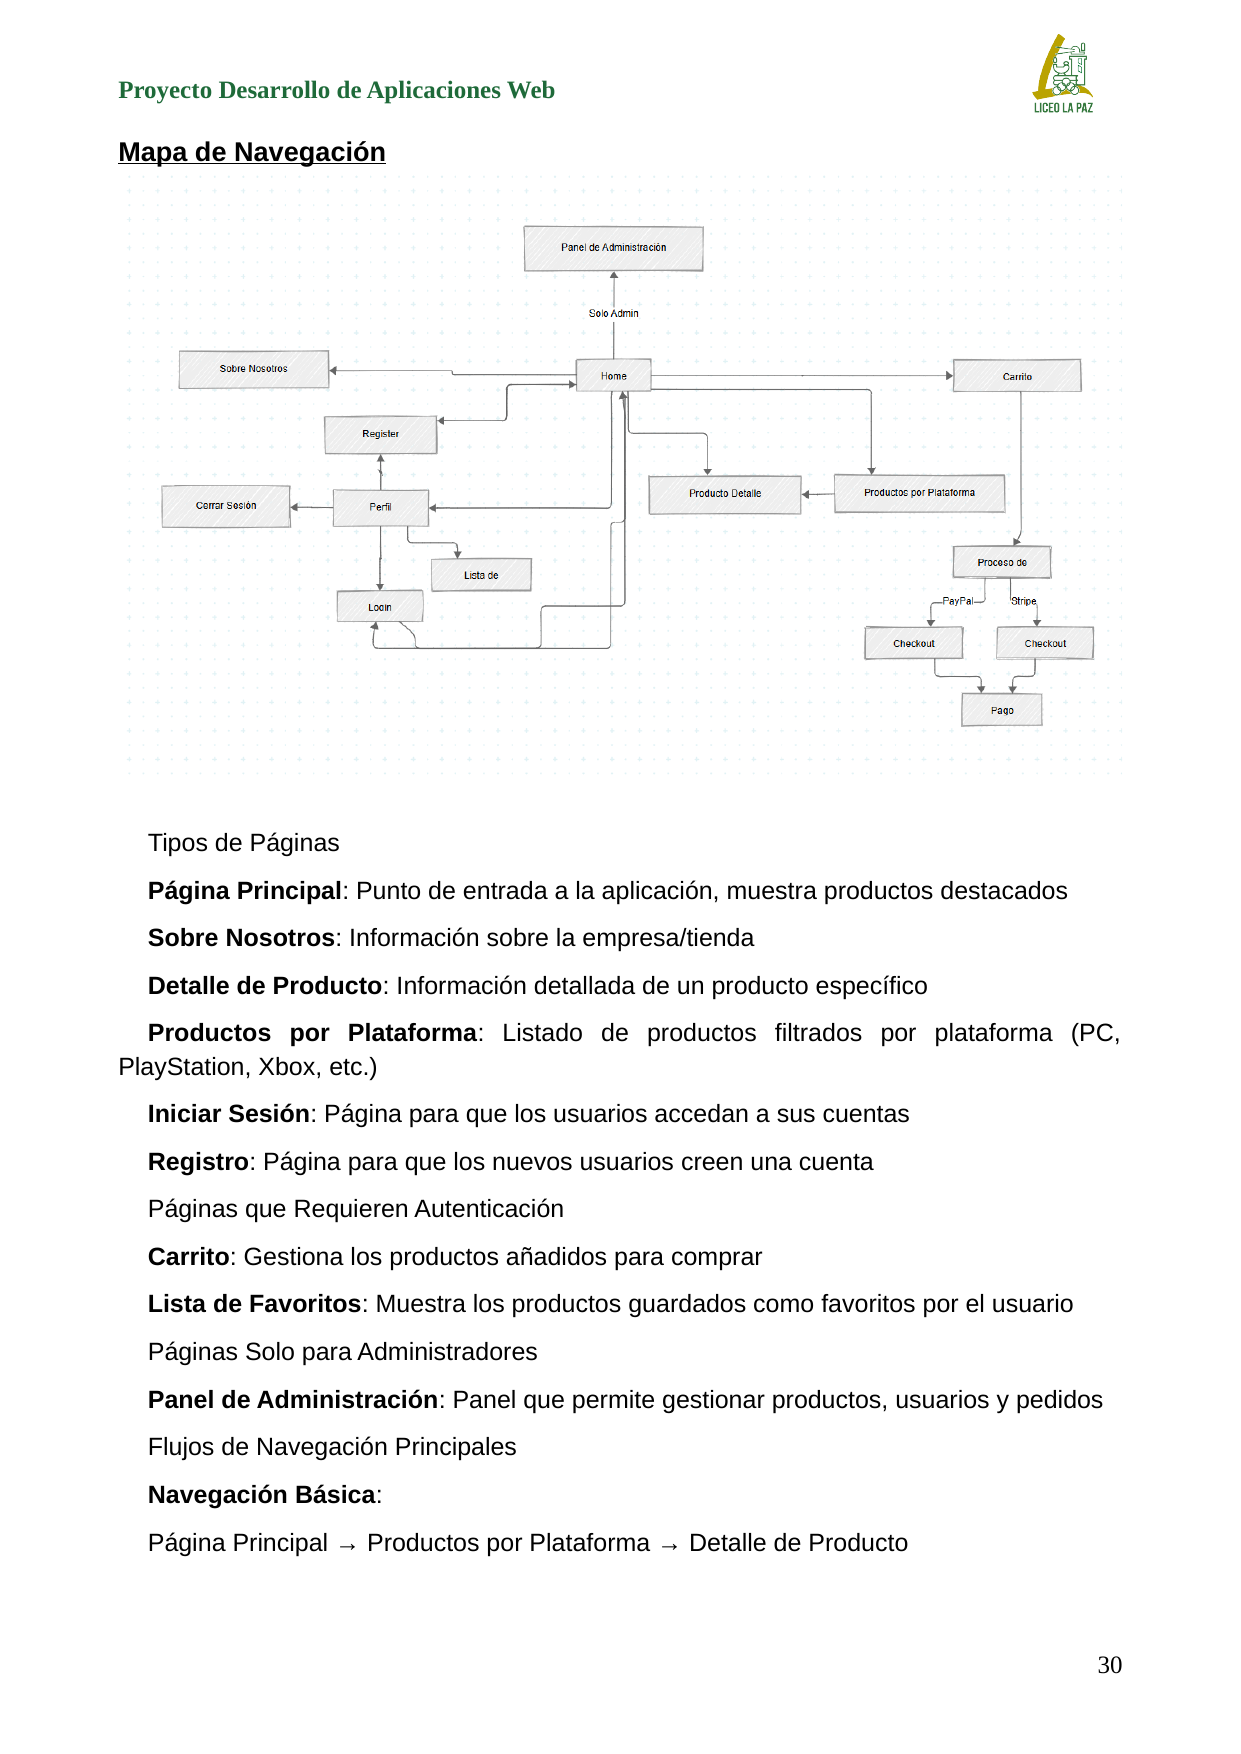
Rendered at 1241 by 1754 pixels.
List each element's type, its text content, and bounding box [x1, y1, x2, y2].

text Páginas que Requieren Autenticación [118, 1194, 1122, 1223]
text Flujos de Navegación Principales [118, 1432, 1122, 1461]
text Página Principal → Productos por Plataforma → Detalle de Producto [118, 1527, 1122, 1556]
text Páginas Solo para Administradores [118, 1337, 1122, 1366]
text Lista de Favoritos: Muestra los productos guardados como favoritos por el usuario [118, 1289, 1122, 1318]
text Página Principal: Punto de entrada a la aplicación, muestra productos destacados [118, 876, 1122, 904]
text Detalle de Producto: Información detallada de un producto específico [118, 971, 1122, 999]
text Sobre Nosotros: Información sobre la empresa/tienda [118, 923, 1122, 952]
picture [1025, 26, 1100, 121]
text Navegación Básica: [118, 1480, 1122, 1509]
text Panel de Administración: Panel que permite gestionar productos, usuarios y pedidos [118, 1385, 1122, 1413]
text Productos por Plataforma: Listado de productos filtrados por plataforma (PC, PlayStation, Xbox, etc.) [118, 1018, 1122, 1080]
text Iniciar Sesión: Página para que los usuarios accedan a sus cuentas [118, 1099, 1122, 1128]
text Carrito: Gestiona los productos añadidos para comprar [118, 1242, 1122, 1271]
text Tipos de Páginas [118, 828, 1122, 857]
subtitle Mapa de Navegación [118, 136, 1122, 167]
text Registro: Página para que los nuevos usuarios creen una cuenta [118, 1147, 1122, 1175]
picture [118, 167, 1123, 781]
